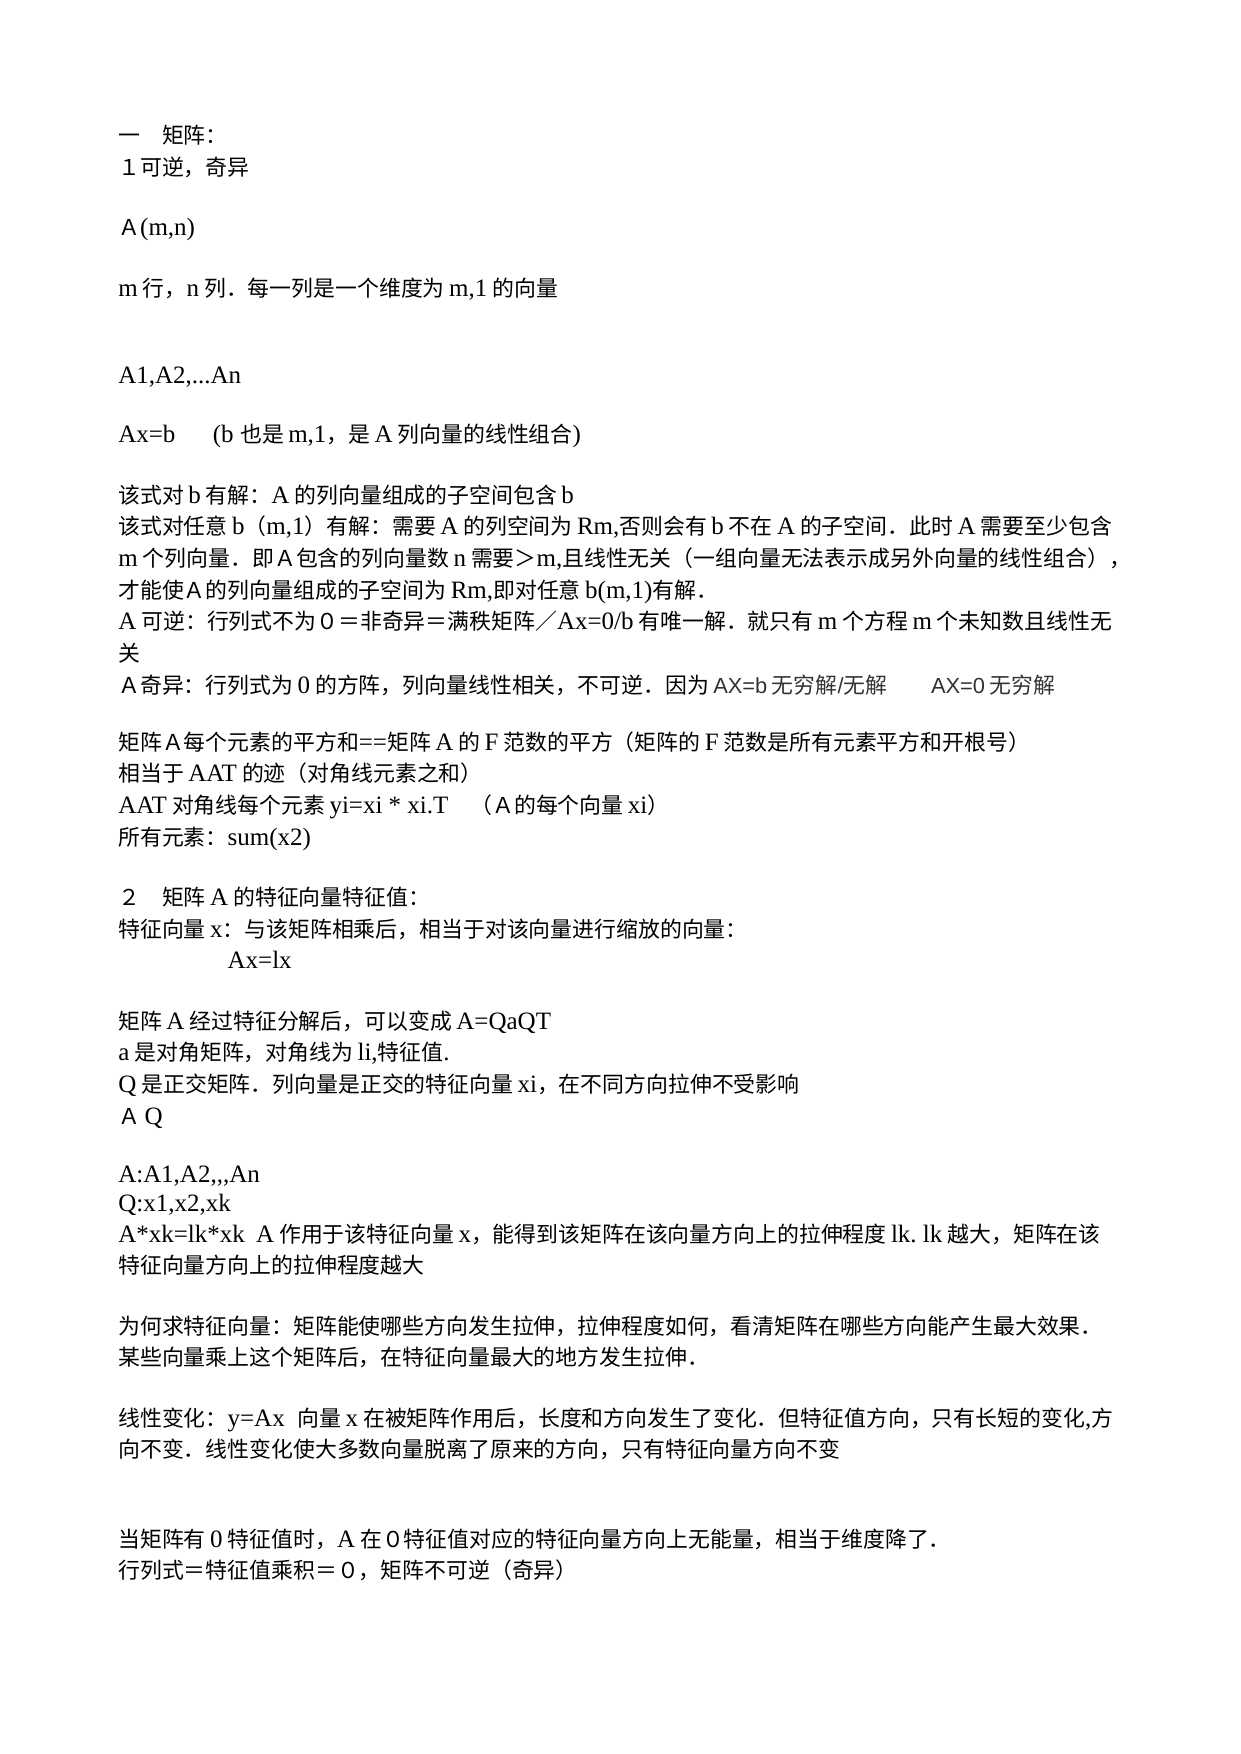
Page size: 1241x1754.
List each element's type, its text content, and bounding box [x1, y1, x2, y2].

text ＡQ [118, 1099, 1122, 1130]
text １可逆，奇异 [118, 150, 1122, 181]
text Ａ奇异：行列式为0的方阵，列向量线性相关，不可逆．因为AX=b无穷解/无解 AX=0无穷解 [118, 668, 1122, 699]
text 所有元素：sum(x2) [118, 819, 1122, 851]
text Q:x1,x2,xk [118, 1188, 1122, 1217]
text 矩阵Ａ每个元素的平方和==矩阵A的F范数的平方（矩阵的F范数是所有元素平方和开根号） [118, 724, 1122, 756]
text 行列式＝特征值乘积＝０，矩阵不可逆（奇异） [118, 1553, 1122, 1585]
text 线性变化：y=Ax 向量x在被矩阵作用后，长度和方向发生了变化．但特征值方向，只有长短的变化,方向不变．线性变化使大多数向量脱离了原来的方向，只有特征向量方向不变 [118, 1401, 1122, 1464]
text Q是正交矩阵．列向量是正交的特征向量xi，在不同方向拉伸不受影响 [118, 1067, 1122, 1099]
text 相当于AAT的迹（对角线元素之和） [118, 756, 1122, 788]
text A:A1,A2,,,An [118, 1159, 1122, 1188]
text 特征向量x：与该矩阵相乘后，相当于对该向量进行缩放的向量： [118, 912, 1122, 943]
text a是对角矩阵，对角线为li,特征值. [118, 1035, 1122, 1067]
text Ａ(m,n) [118, 210, 1122, 242]
text AAT对角线每个元素yi=xi * xi.T （Ａ的每个向量xi） [118, 788, 1122, 819]
text m行，n列．每一列是一个维度为m,1的向量 [118, 271, 1122, 302]
text A*xk=lk*xk A作用于该特征向量x，能得到该矩阵在该向量方向上的拉伸程度lk. lk越大，矩阵在该特征向量方向上的拉伸程度越大 [118, 1217, 1122, 1280]
text ２ 矩阵A的特征向量特征值： [118, 880, 1122, 912]
text 该式对b有解：A的列向量组成的子空间包含b [118, 478, 1122, 509]
text A1,A2,...An [118, 360, 1122, 388]
text 当矩阵有0特征值时，A在０特征值对应的特征向量方向上无能量，相当于维度降了． [118, 1522, 1122, 1553]
text 该式对任意b（m,1）有解：需要A的列空间为Rm,否则会有b不在A的子空间．此时A需要至少包含m个列向量．即Ａ包含的列向量数n需要＞m,且线性无关（一组向量无法表示成另外向量的线性组合），才能使Ａ的列向量组成的子空间为Rm,即对任意b(m,1)有解． [118, 509, 1122, 604]
text Ax=b (b 也是m,1，是A列向量的线性组合) [118, 417, 1122, 449]
text 一 矩阵： [118, 118, 1122, 150]
text 为何求特征向量：矩阵能使哪些方向发生拉伸，拉伸程度如何，看清矩阵在哪些方向能产生最大效果．某些向量乘上这个矩阵后，在特征向量最大的地方发生拉伸． [118, 1309, 1122, 1372]
text Ax=lx [118, 943, 1122, 975]
text 矩阵A经过特征分解后，可以变成A=QaQT [118, 1004, 1122, 1035]
text A可逆：行列式不为０＝非奇异＝满秩矩阵／Ax=0/b有唯一解．就只有m个方程m个未知数且线性无关 [118, 604, 1122, 668]
